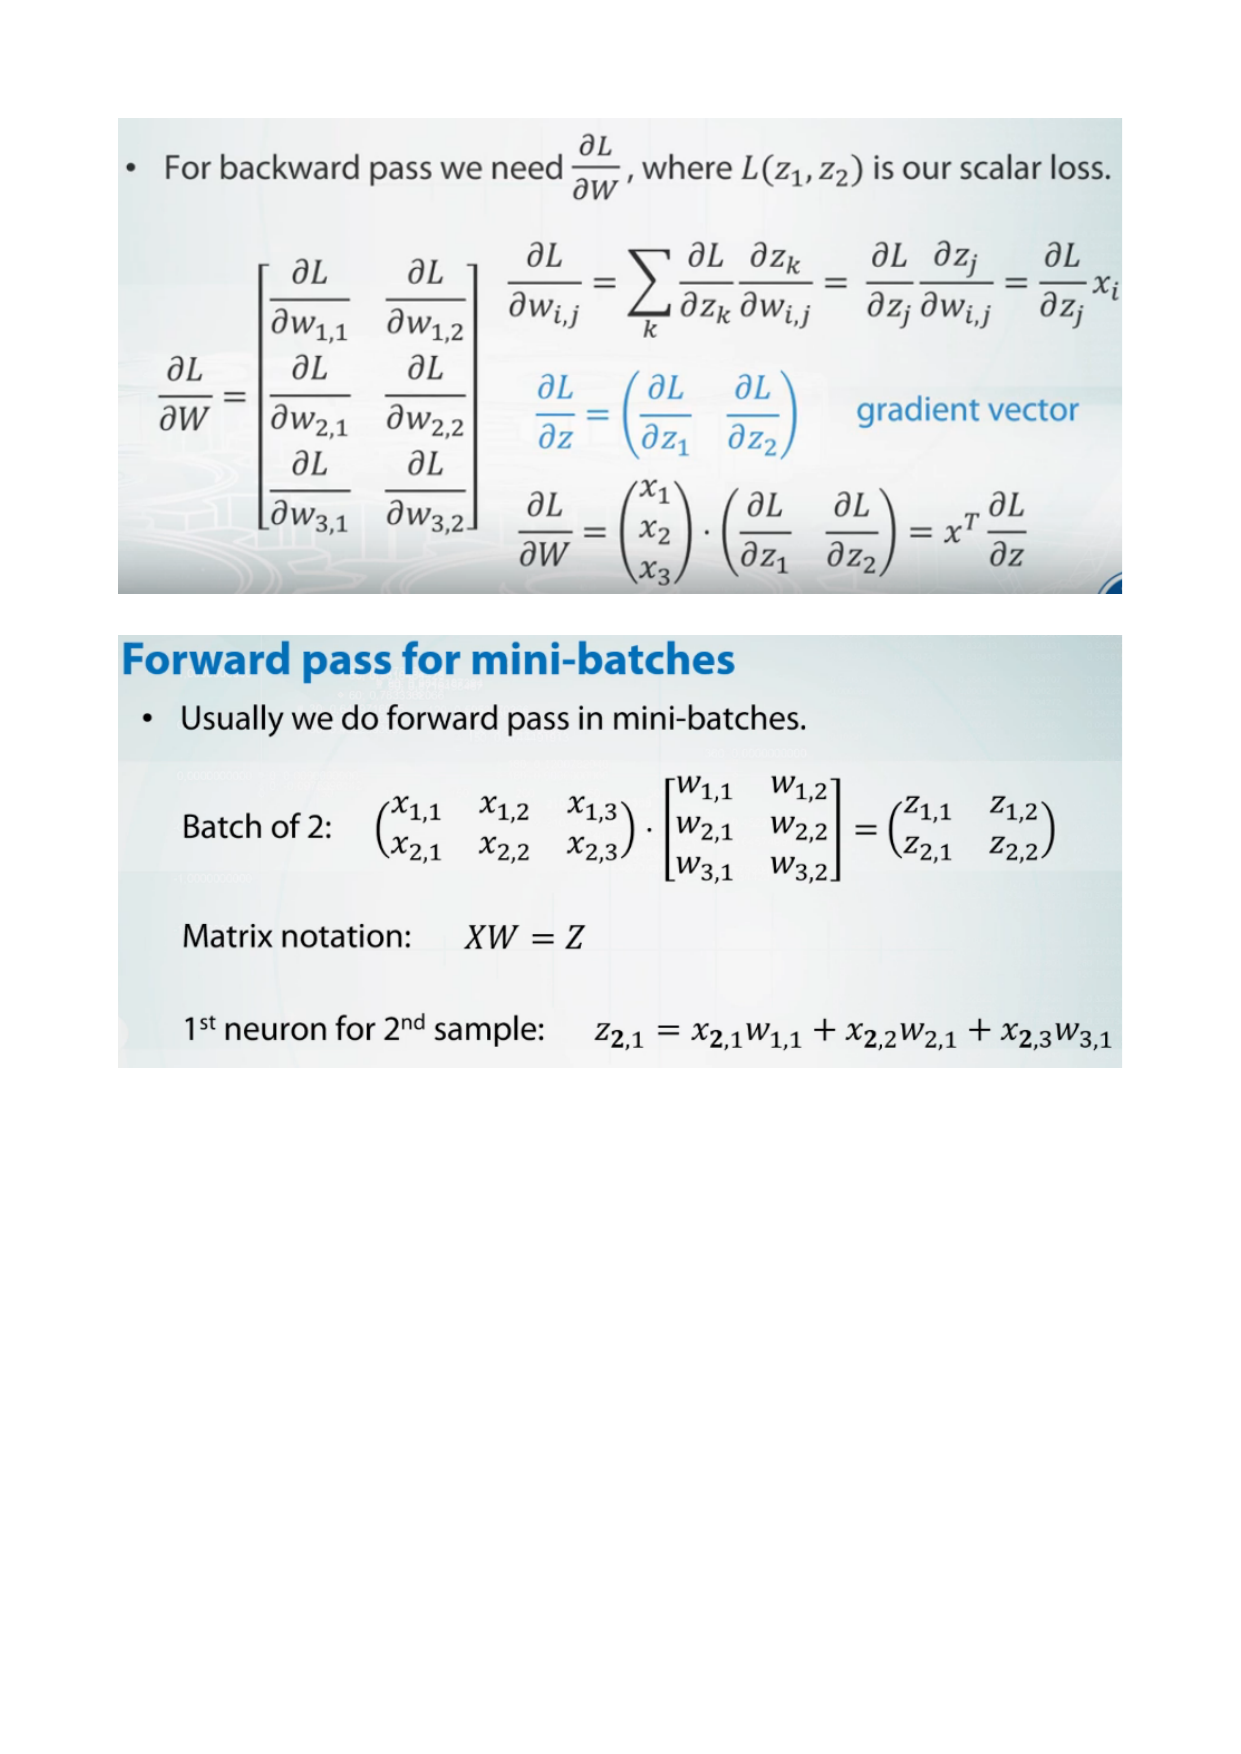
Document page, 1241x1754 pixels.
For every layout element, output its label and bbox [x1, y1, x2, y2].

picture [118, 635, 1123, 1068]
picture [118, 118, 1123, 594]
